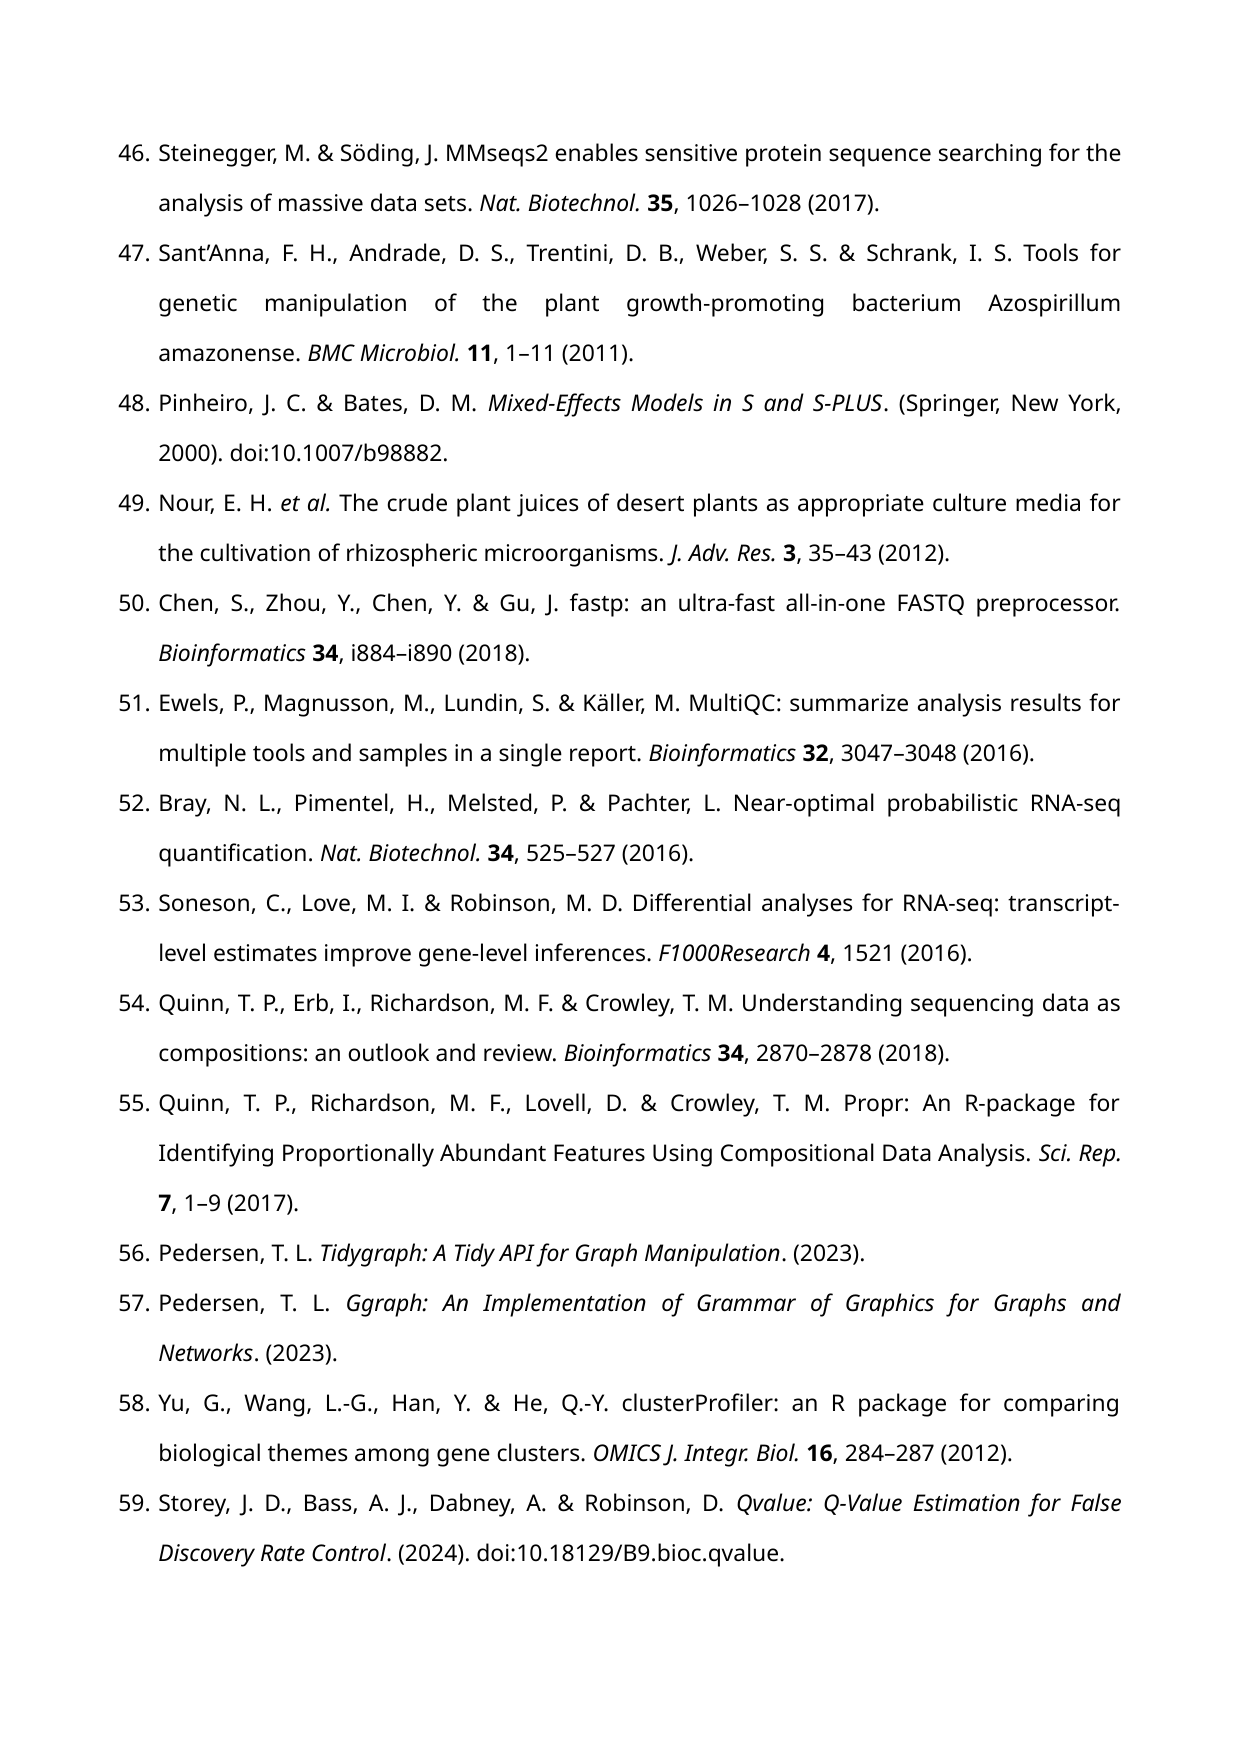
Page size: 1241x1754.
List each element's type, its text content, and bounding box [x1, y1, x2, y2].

text 57. Pedersen, T. L. Ggraph: An Implementation of Grammar of Graphics for Graphs and Networks. (2023). [118, 1268, 1122, 1368]
text 59. Storey, J. D., Bass, A. J., Dabney, A. & Robinson, D. Qvalue: Q-Value Estimation for False Discovery Rate Control. (2024). doi:10.18129/B9.bioc.qvalue. [118, 1468, 1122, 1568]
text 50. Chen, S., Zhou, Y., Chen, Y. & Gu, J. fastp: an ultra-fast all-in-one FASTQ preprocessor. Bioinformatics 34, i884–i890 (2018). [118, 568, 1122, 668]
text 52. Bray, N. L., Pimentel, H., Melsted, P. & Pachter, L. Near-optimal probabilistic RNA-seq quantification. Nat. Biotechnol. 34, 525–527 (2016). [118, 768, 1122, 868]
text 48. Pinheiro, J. C. & Bates, D. M. Mixed-Effects Models in S and S-PLUS. (Springer, New York, 2000). doi:10.1007/b98882. [118, 368, 1122, 468]
text 51. Ewels, P., Magnusson, M., Lundin, S. & Käller, M. MultiQC: summarize analysis results for multiple tools and samples in a single report. Bioinformatics 32, 3047–3048 (2016). [118, 668, 1122, 768]
text 54. Quinn, T. P., Erb, I., Richardson, M. F. & Crowley, T. M. Understanding sequencing data as compositions: an outlook and review. Bioinformatics 34, 2870–2878 (2018). [118, 968, 1122, 1068]
text 49. Nour, E. H. et al. The crude plant juices of desert plants as appropriate culture media for the cultivation of rhizospheric microorganisms. J. Adv. Res. 3, 35–43 (2012). [118, 468, 1122, 568]
text 56. Pedersen, T. L. Tidygraph: A Tidy API for Graph Manipulation. (2023). [118, 1218, 1122, 1268]
text 53. Soneson, C., Love, M. I. & Robinson, M. D. Differential analyses for RNA-seq: transcript-level estimates improve gene-level inferences. F1000Research 4, 1521 (2016). [118, 868, 1122, 968]
text 47. Sant’Anna, F. H., Andrade, D. S., Trentini, D. B., Weber, S. S. & Schrank, I. S. Tools for genetic manipulation of the plant growth-promoting bacterium Azospirillum amazonense. BMC Microbiol. 11, 1–11 (2011). [118, 218, 1122, 368]
text 58. Yu, G., Wang, L.-G., Han, Y. & He, Q.-Y. clusterProfiler: an R package for comparing biological themes among gene clusters. OMICS J. Integr. Biol. 16, 284–287 (2012). [118, 1368, 1122, 1468]
text 46. Steinegger, M. & Söding, J. MMseqs2 enables sensitive protein sequence searching for the analysis of massive data sets. Nat. Biotechnol. 35, 1026–1028 (2017). [118, 118, 1122, 218]
text 55. Quinn, T. P., Richardson, M. F., Lovell, D. & Crowley, T. M. Propr: An R-package for Identifying Proportionally Abundant Features Using Compositional Data Analysis. Sci. Rep. 7, 1–9 (2017). [118, 1068, 1122, 1218]
